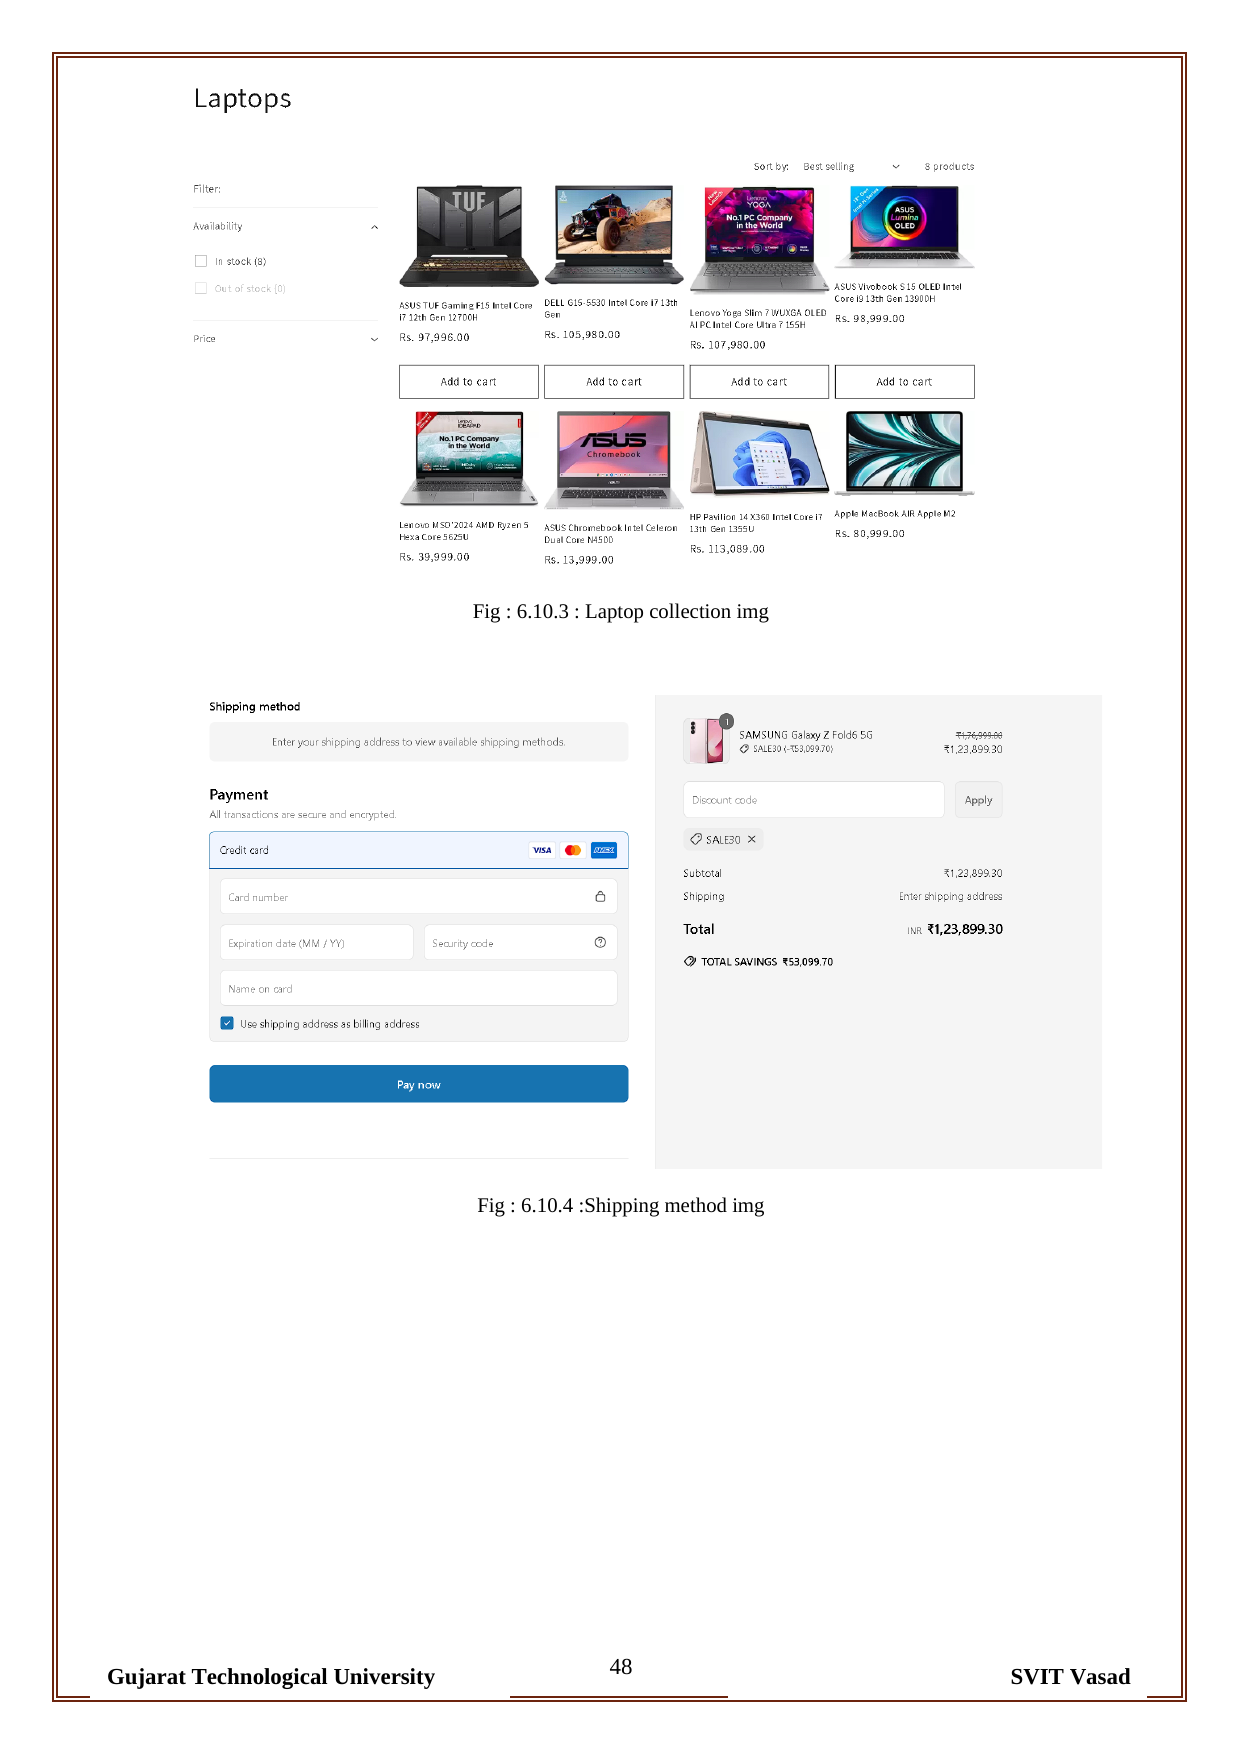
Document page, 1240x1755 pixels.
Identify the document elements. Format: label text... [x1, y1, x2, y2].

text Fig : 6.10.3 : Laptop collection img [139, 599, 1102, 623]
picture [139, 695, 1103, 1169]
text Fig : 6.10.4 :Shipping method img [139, 1192, 1102, 1217]
picture [139, 75, 1103, 575]
